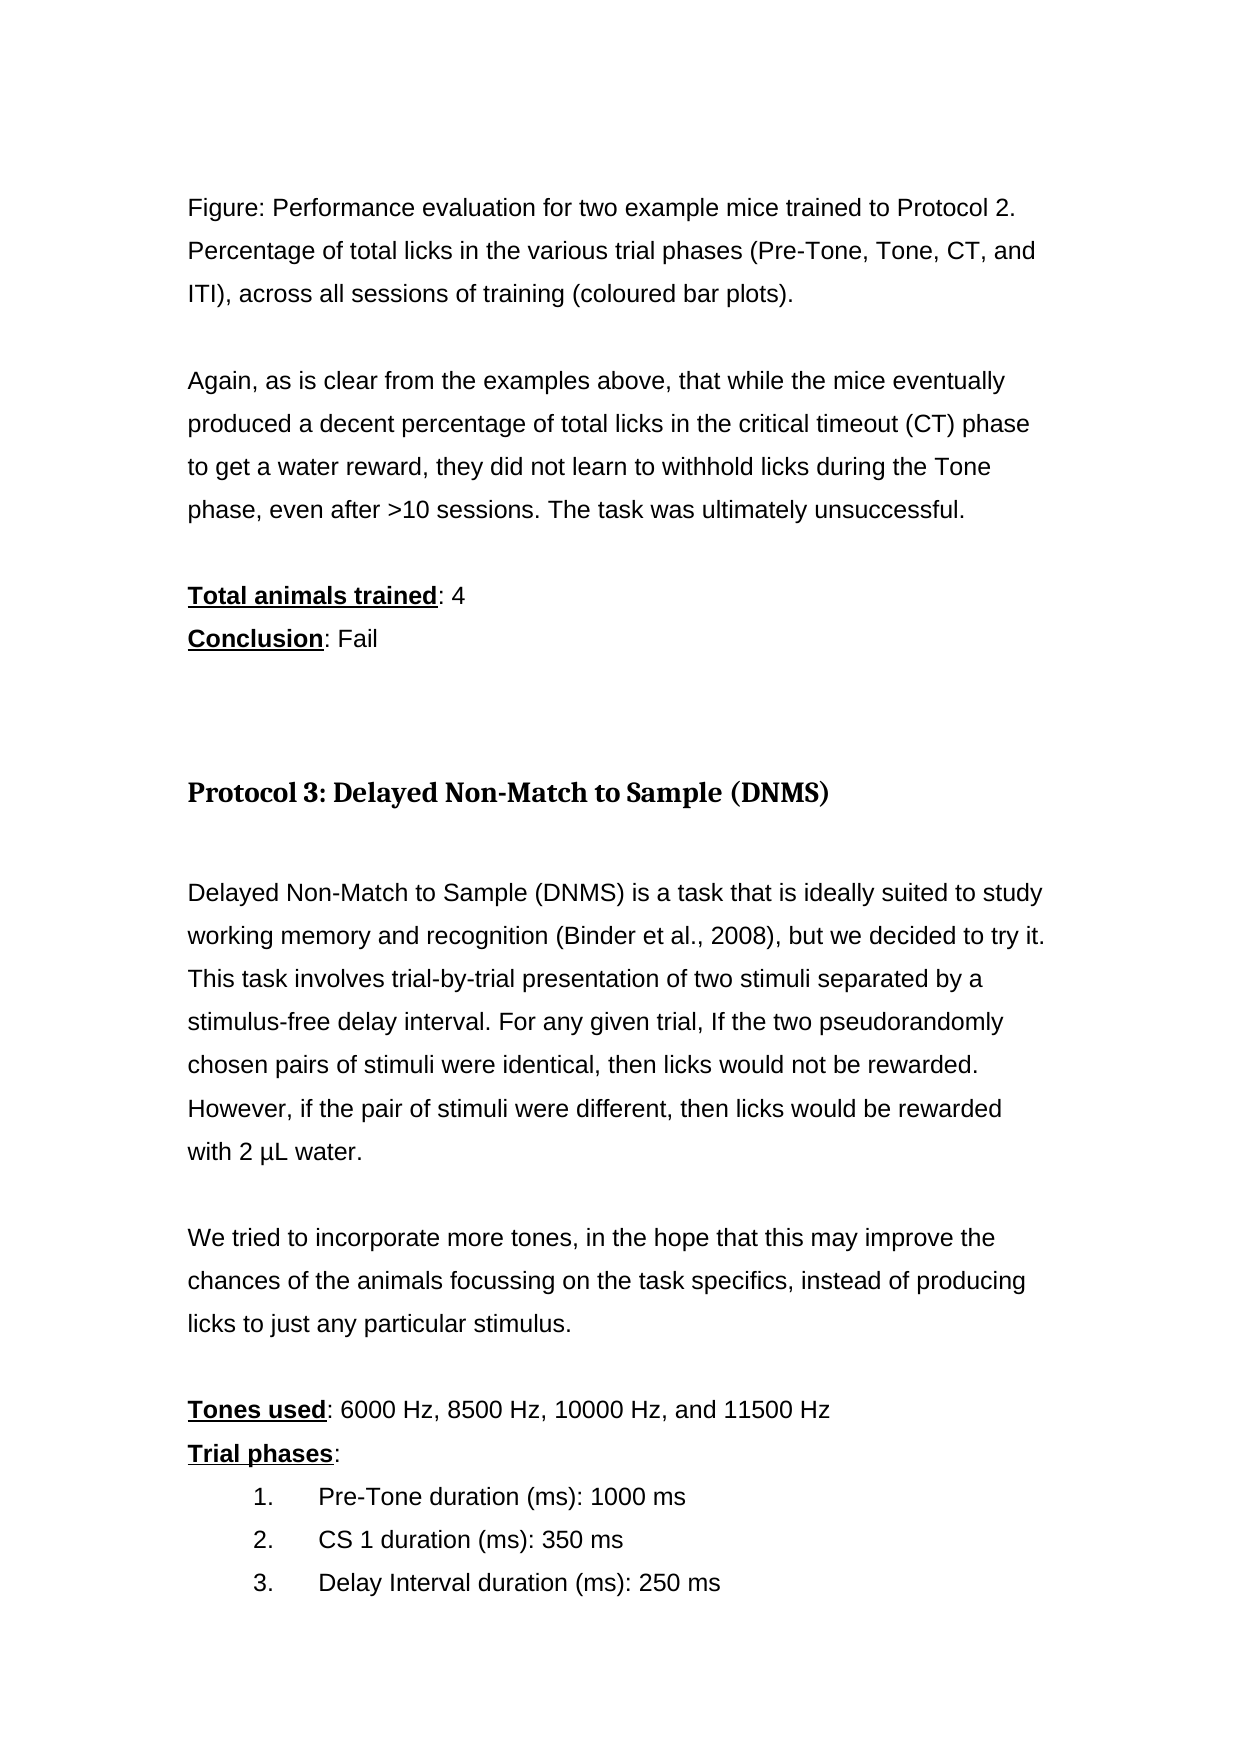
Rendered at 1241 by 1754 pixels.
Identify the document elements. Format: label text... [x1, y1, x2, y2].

subtitle Protocol 3: Delayed Non-Match to Sample (DNMS) [187, 776, 1053, 810]
text Tones used: 6000 Hz, 8500 Hz, 10000 Hz, and 11500 Hz [187, 1395, 1053, 1424]
list Delay Interval duration (ms): 250 ms [253, 1568, 1053, 1597]
text Conclusion: Fail [187, 624, 1053, 653]
text We tried to incorporate more tones, in the hope that this may improve the chances of the animals focussing on the task specifics, instead of producing licks to just any particular stimulus. [187, 1223, 1053, 1338]
list CS 1 duration (ms): 350 ms [253, 1525, 1053, 1553]
list Pre-Tone duration (ms): 1000 ms [253, 1482, 1053, 1510]
text Total animals trained: 4 [187, 581, 1053, 610]
text Again, as is clear from the examples above, that while the mice eventually produced a decent percentage of total licks in the critical timeout (CT) phase to get a water reward, they did not learn to withhold licks during the Tone phase, even after >10 sessions. The task was ultimately unsuccessful. [187, 366, 1053, 524]
text Delayed Non-Match to Sample (DNMS) is a task that is ideally suited to study working memory and recognition (Binder et al., 2008), but we decided to try it. This task involves trial-by-trial presentation of two stimuli separated by a stimulus-free delay interval. For any given trial, If the two pseudorandomly chosen pairs of stimuli were identical, then licks would not be rewarded. However, if the pair of stimuli were different, then licks would be rewarded with 2 µL water. [187, 878, 1053, 1165]
text Trial phases: [187, 1438, 1053, 1467]
text Figure: Performance evaluation for two example mice trained to Protocol 2. Percentage of total licks in the various trial phases (Pre-Tone, Tone, CT, and ITI), across all sessions of training (coloured bar plots). [187, 193, 1053, 308]
